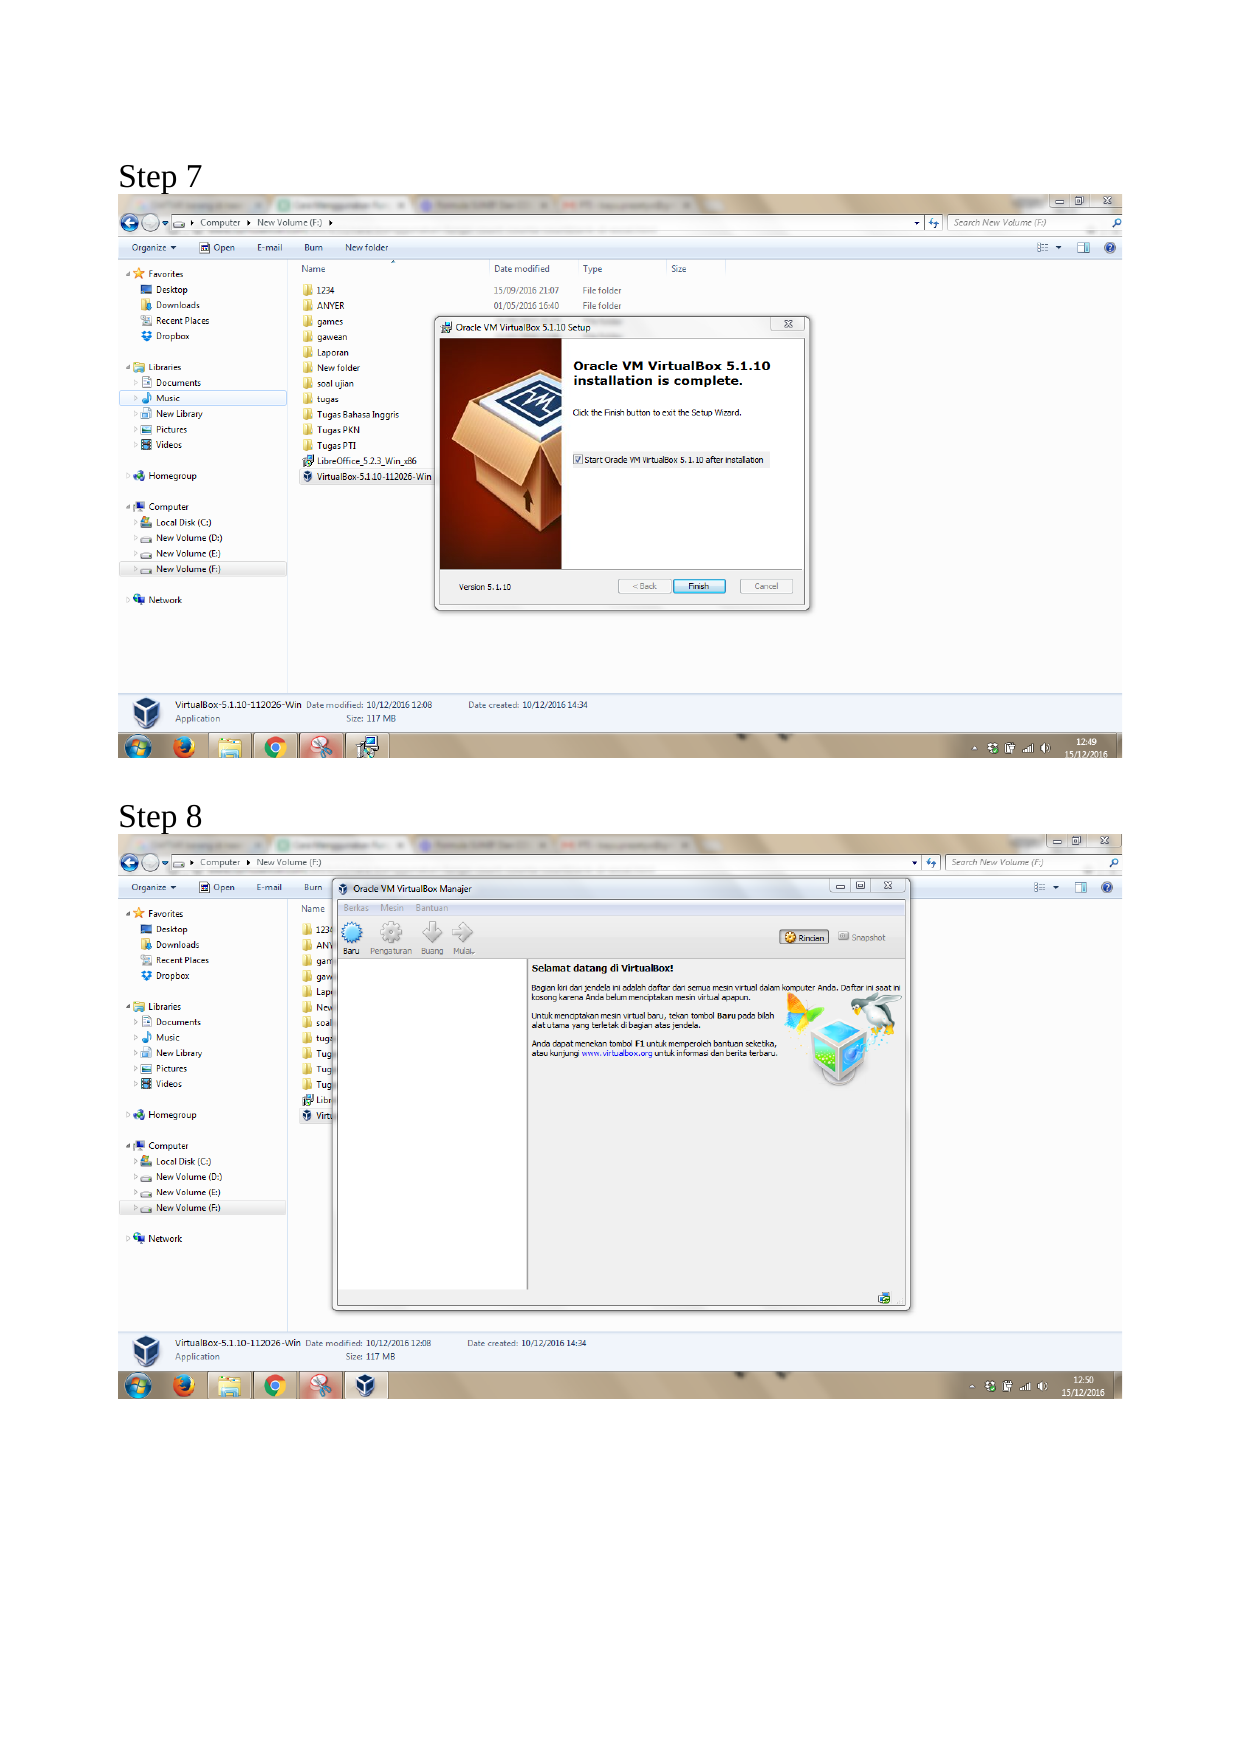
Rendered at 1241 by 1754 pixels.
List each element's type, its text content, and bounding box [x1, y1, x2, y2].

text Step 8 [118, 796, 1122, 834]
text Step 7 [118, 156, 1122, 194]
picture [118, 834, 1123, 1399]
picture [118, 194, 1123, 758]
